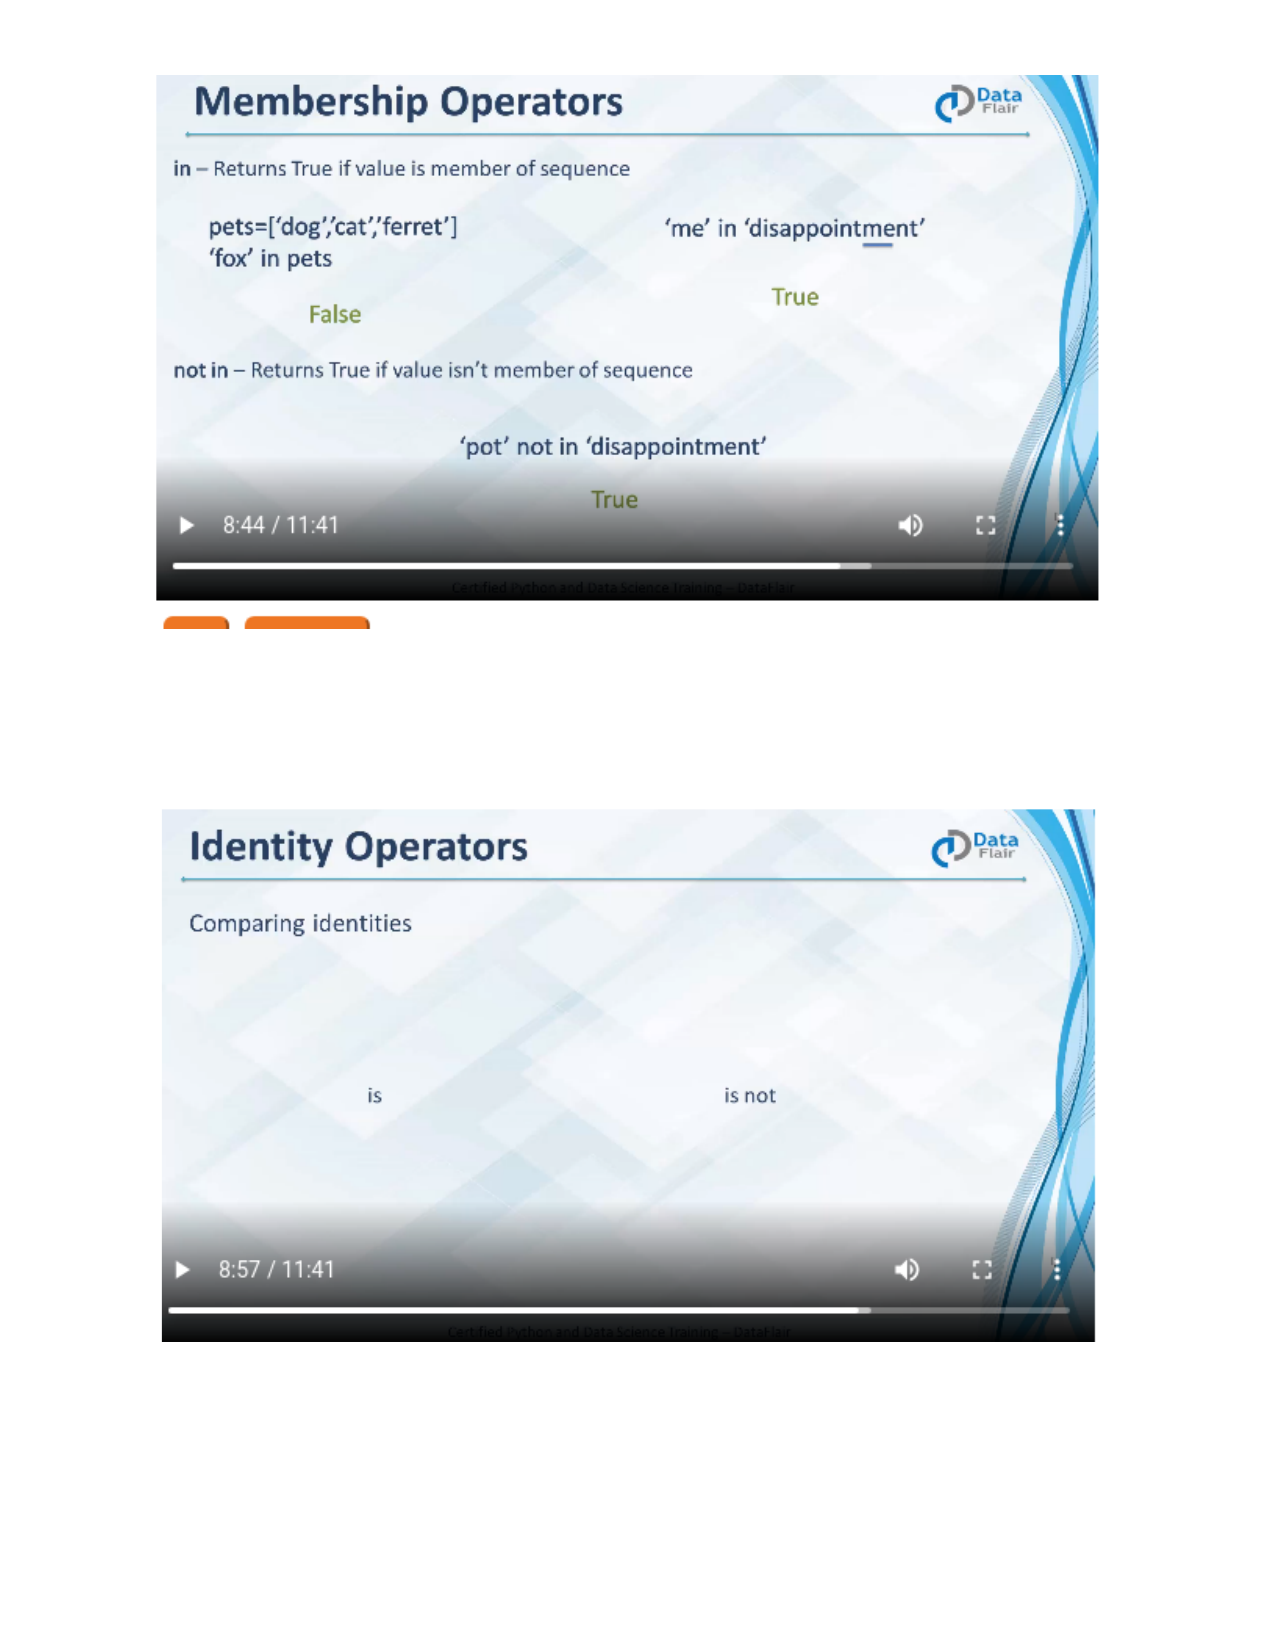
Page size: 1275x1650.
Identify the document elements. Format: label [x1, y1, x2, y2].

picture [161, 808, 1114, 1342]
picture [156, 75, 1119, 629]
